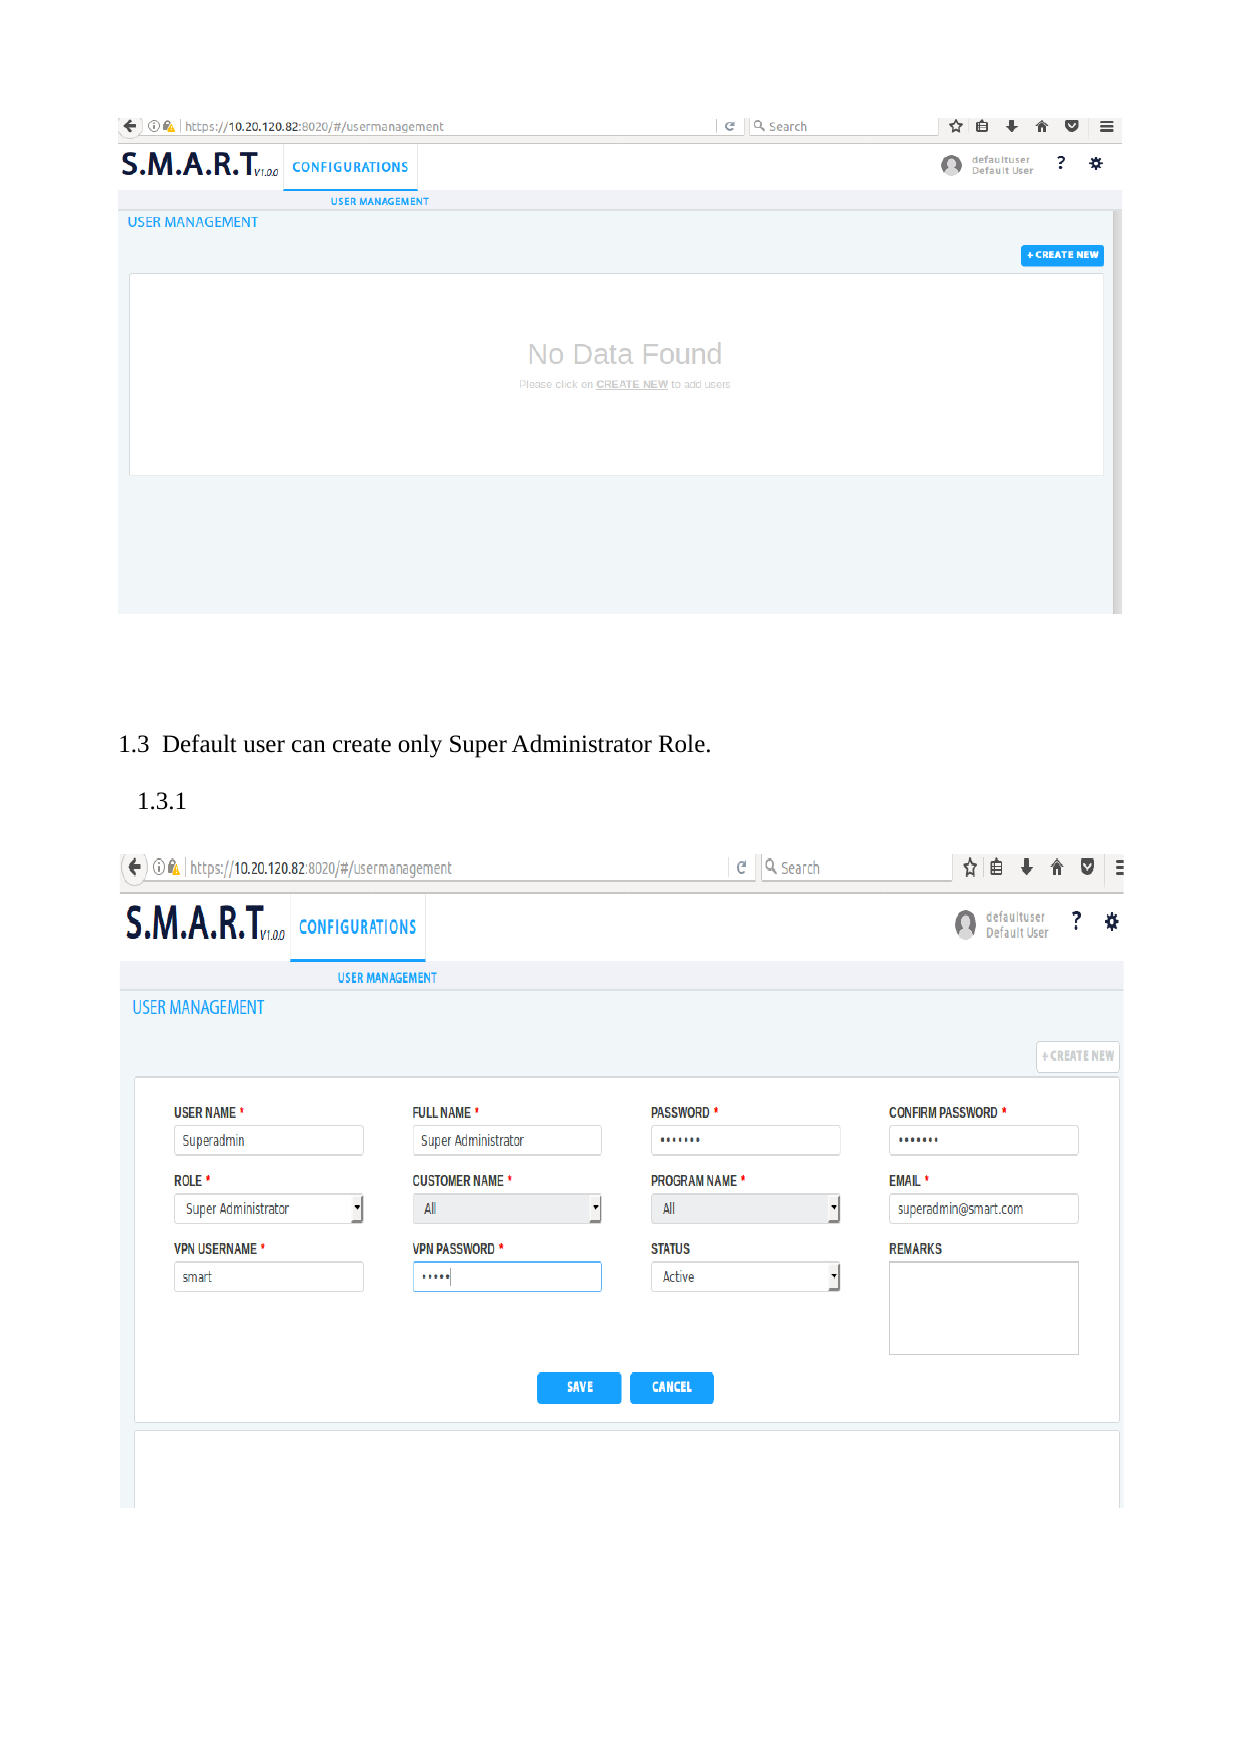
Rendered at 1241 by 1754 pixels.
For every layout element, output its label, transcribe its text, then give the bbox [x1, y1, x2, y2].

text 1.3.1 [118, 786, 1122, 815]
picture [118, 118, 1123, 614]
picture [119, 854, 1124, 1508]
text 1.3 Default user can create only Super Administrator Role. [118, 729, 1122, 758]
